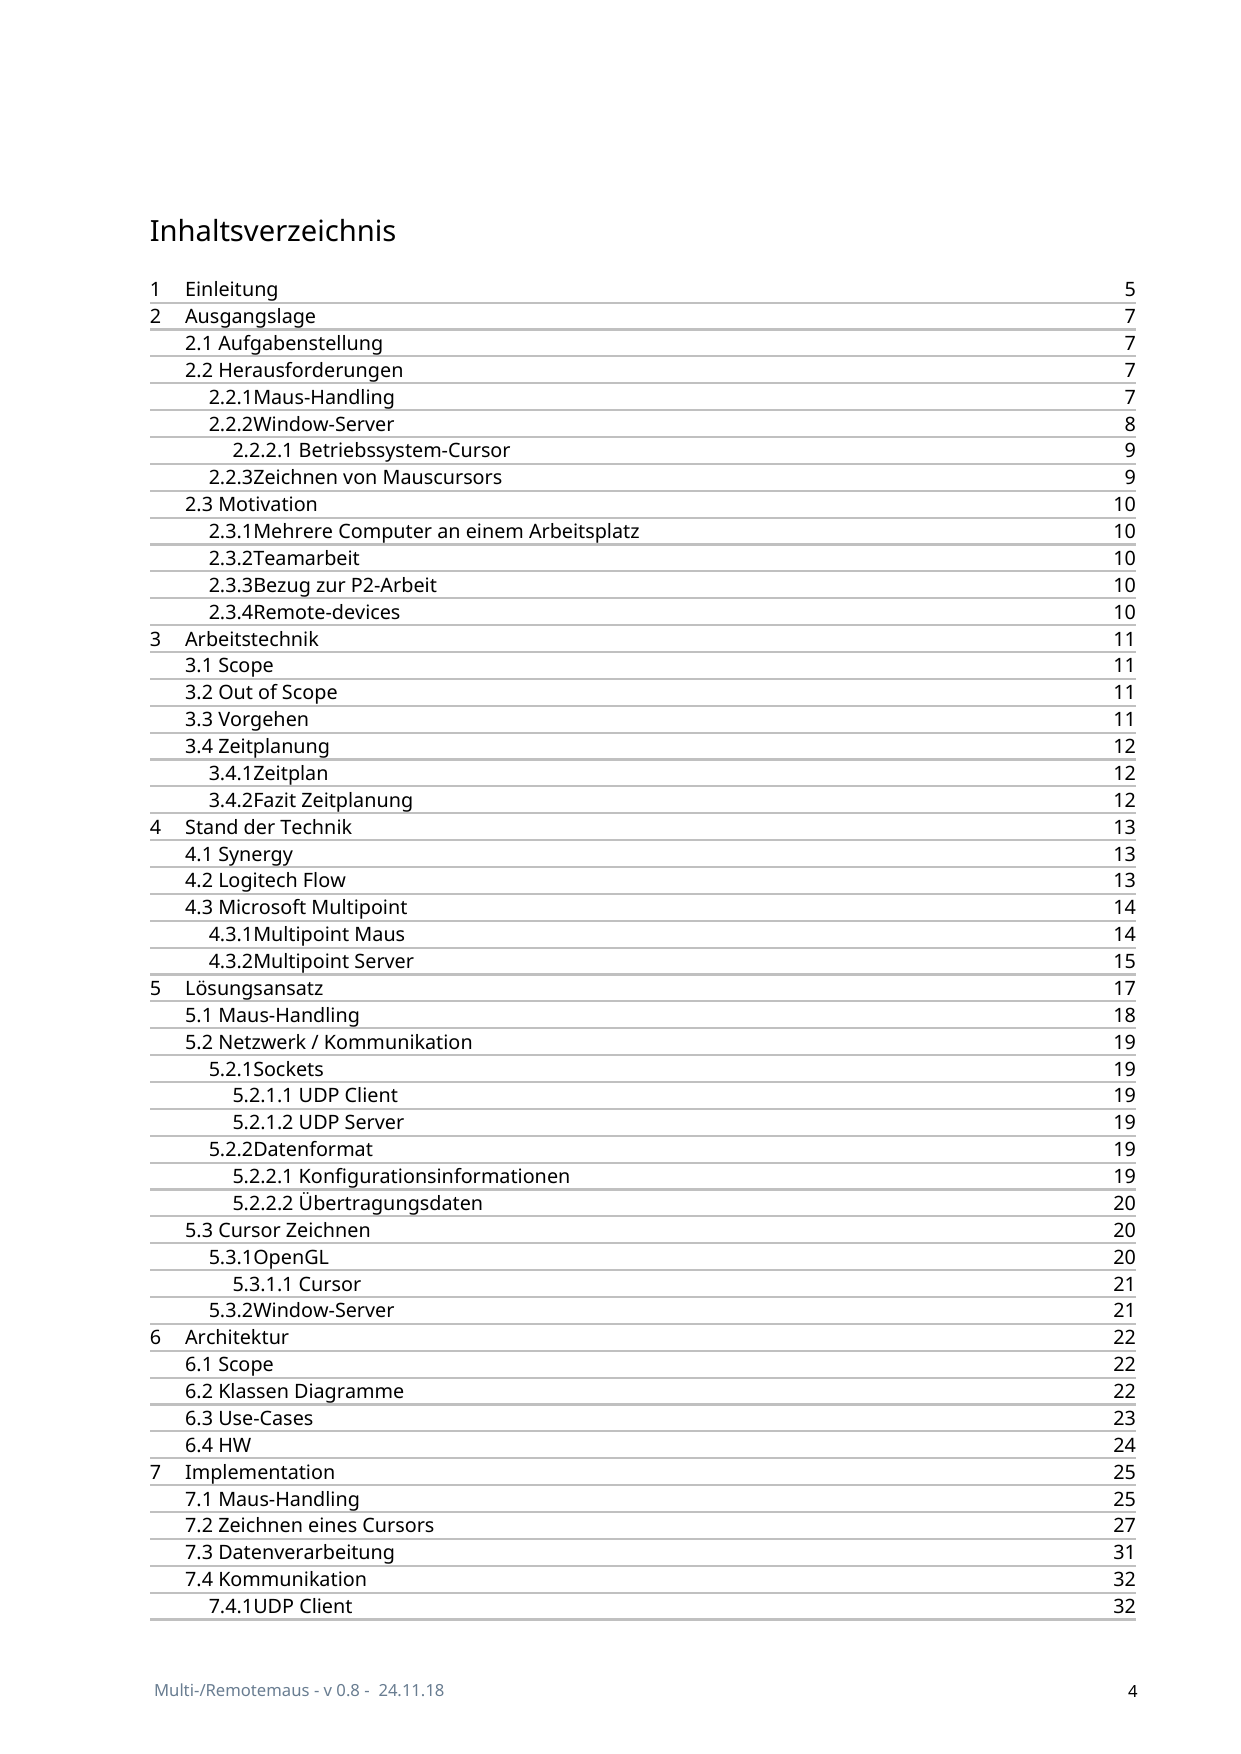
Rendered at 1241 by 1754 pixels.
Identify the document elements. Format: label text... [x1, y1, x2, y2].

text 4.2 Logitech Flow 13 [149, 868, 1136, 895]
text 6 Architektur 22 [149, 1325, 1136, 1352]
text 2.2 Herausforderungen 7 [149, 357, 1136, 384]
text 6.3 Use-Cases 23 [149, 1406, 1136, 1432]
text 5.2 Netzwerk / Kommunikation 19 [149, 1029, 1136, 1056]
text 3 Arbeitstechnik 11 [149, 626, 1136, 653]
text 3.4 Zeitplanung 12 [149, 734, 1136, 761]
text 7.4 Kommunikation 32 [149, 1567, 1136, 1594]
text 7.1 Maus-Handling 25 [149, 1486, 1136, 1513]
text 3.3 Vorgehen 11 [149, 707, 1136, 734]
text 2.2.1Maus-Handling 7 [149, 384, 1136, 411]
text 4.3.1Multipoint Maus 14 [149, 922, 1136, 949]
text 6.4 HW 24 [149, 1432, 1136, 1459]
text 2.2.2Window-Server 8 [149, 411, 1136, 438]
text 2.3.3Bezug zur P2-Arbeit 10 [149, 572, 1136, 599]
text 7.3 Datenverarbeitung 31 [149, 1540, 1136, 1567]
text 4.3.2Multipoint Server 15 [149, 949, 1136, 976]
text 7 Implementation 25 [149, 1459, 1136, 1486]
text 6.2 Klassen Diagramme 22 [149, 1379, 1136, 1406]
text 5.2.1Sockets 19 [149, 1056, 1136, 1083]
text 4.3 Microsoft Multipoint 14 [149, 895, 1136, 922]
text 5.1 Maus-Handling 18 [149, 1002, 1136, 1029]
text 5.3 Cursor Zeichnen 20 [149, 1217, 1136, 1244]
text 2.3 Motivation 10 [149, 492, 1136, 519]
text 7.2 Zeichnen eines Cursors 27 [149, 1513, 1136, 1540]
text 5.3.1.1 Cursor 21 [149, 1271, 1136, 1298]
text 5.3.2Window-Server 21 [149, 1298, 1136, 1325]
text 2 Ausgangslage 7 [149, 304, 1136, 331]
text 5.2.2Datenformat 19 [149, 1137, 1136, 1164]
text 5.2.2.2 Übertragungsdaten 20 [149, 1191, 1136, 1217]
text 3.2 Out of Scope 11 [149, 680, 1136, 707]
text 2.1 Aufgabenstellung 7 [149, 331, 1136, 357]
text 2.3.2Teamarbeit 10 [149, 546, 1136, 572]
text 5 Lösungsansatz 17 [149, 976, 1136, 1002]
text 5.2.1.2 UDP Server 19 [149, 1110, 1136, 1137]
text 6.1 Scope 22 [149, 1352, 1136, 1379]
text 2.3.1Mehrere Computer an einem Arbeitsplatz 10 [149, 519, 1136, 546]
text 5.3.1OpenGL 20 [149, 1244, 1136, 1271]
text 5.2.2.1 Konfigurationsinformationen 19 [149, 1164, 1136, 1191]
text 5.2.1.1 UDP Client 19 [149, 1083, 1136, 1110]
text 2.2.2.1 Betriebssystem-Cursor 9 [149, 438, 1136, 465]
text 4.1 Synergy 13 [149, 841, 1136, 868]
text 3.1 Scope 11 [149, 653, 1136, 680]
text 4 Stand der Technik 13 [149, 814, 1136, 841]
text 3.4.2Fazit Zeitplanung 12 [149, 787, 1136, 814]
text 3.4.1Zeitplan 12 [149, 761, 1136, 787]
text 7.4.1UDP Client 32 [149, 1594, 1136, 1621]
text 2.2.3Zeichnen von Mauscursors 9 [149, 465, 1136, 492]
text Inhaltsverzeichnis [149, 210, 1136, 250]
text 1 Einleitung 5 [149, 277, 1136, 304]
text 2.3.4Remote-devices 10 [149, 599, 1136, 626]
